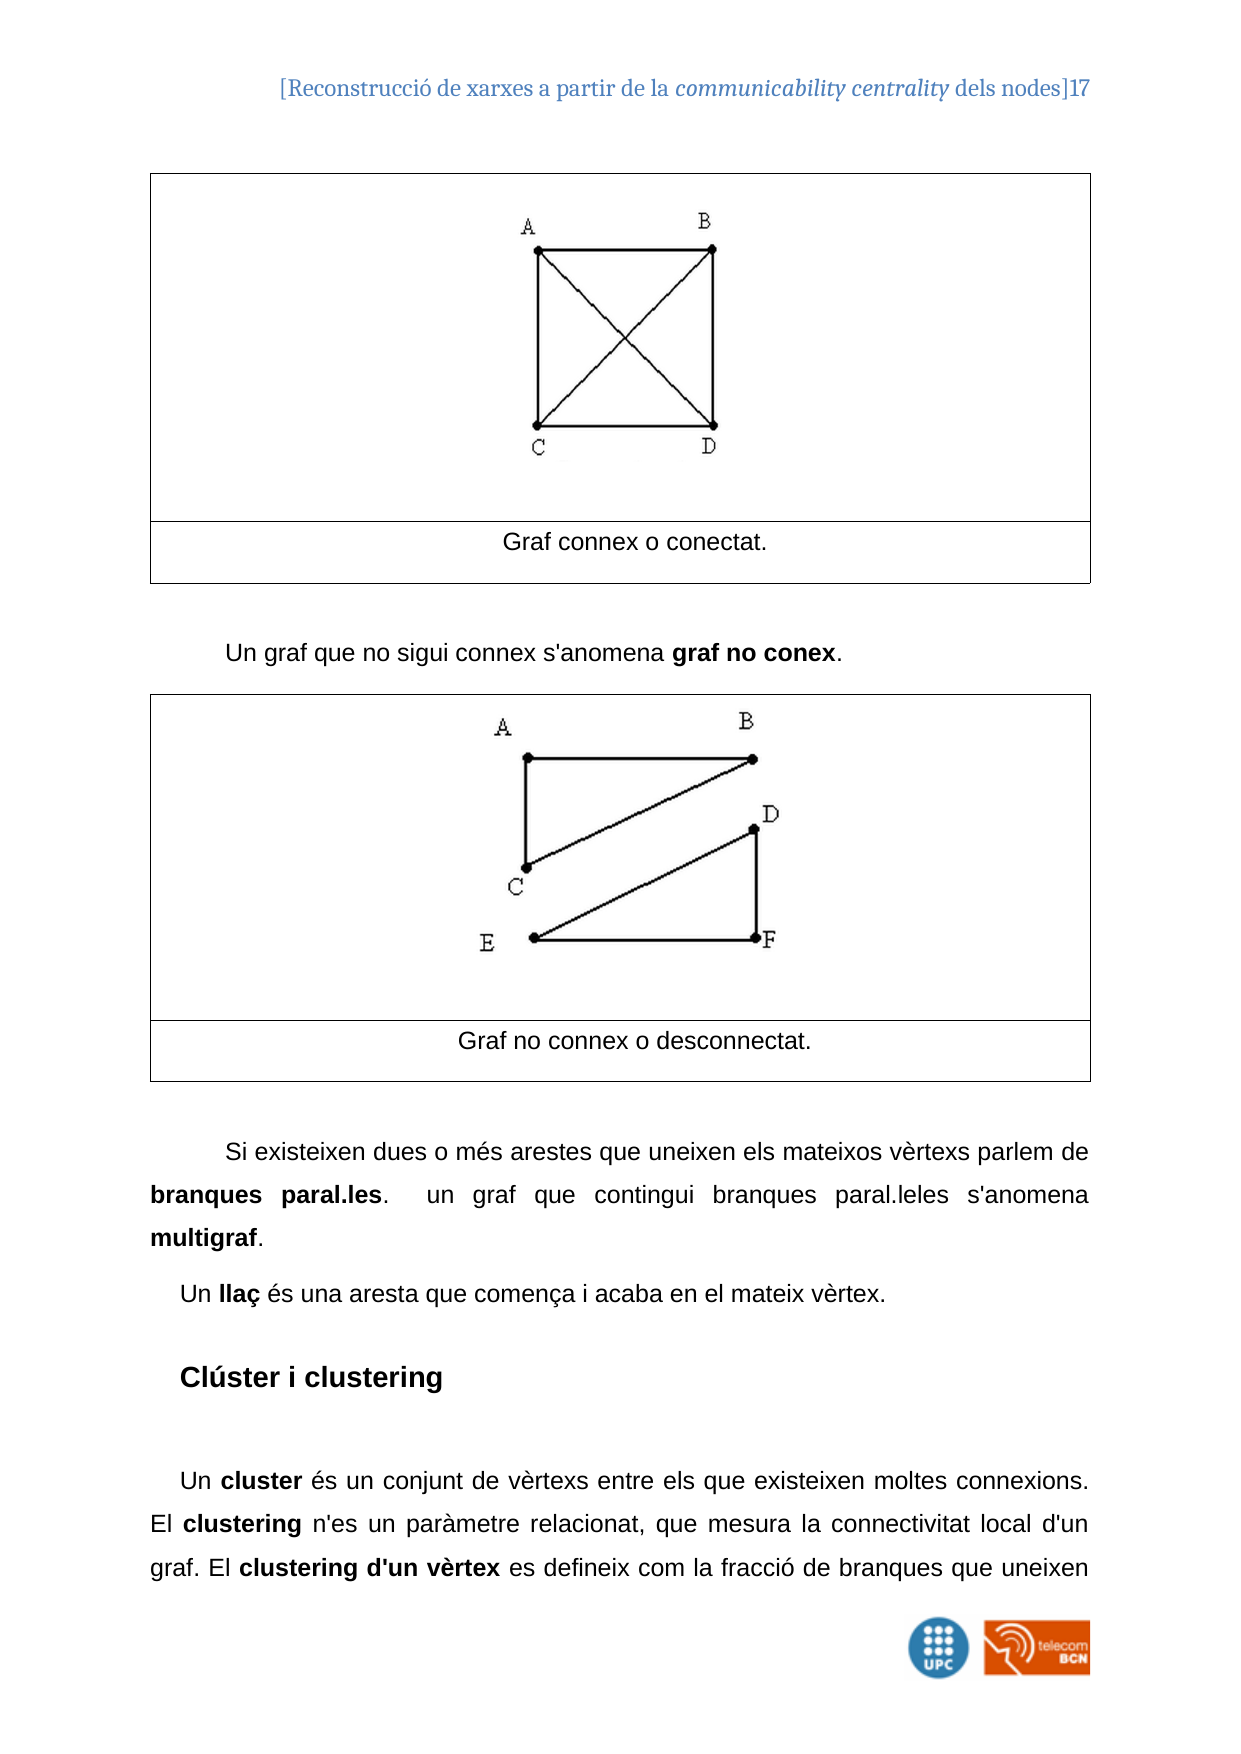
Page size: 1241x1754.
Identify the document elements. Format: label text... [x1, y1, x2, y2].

picture [507, 178, 733, 462]
table_cell Graf connex o conectat. [151, 522, 1090, 582]
text Un llaç és una aresta que comença i acaba en el mateix vèrtex. [150, 1279, 1090, 1308]
text Un graf que no sigui connex s'anomena graf no conex. [150, 638, 1090, 667]
text Si existeixen dues o més arestes que uneixen els mateixos vèrtexs parlem de branques paral.les. un graf que contingui branques paral.leles s'anomena multigraf. [150, 1137, 1090, 1252]
table_header [151, 174, 1090, 521]
table_header [151, 700, 1090, 1020]
picture [451, 699, 790, 961]
picture [904, 1614, 1091, 1681]
table_header [151, 695, 1090, 699]
subtitle Clúster i clustering [150, 1360, 1090, 1393]
text Un cluster és un conjunt de vèrtexs entre els que existeixen moltes connexions. El clustering n'es un paràmetre relacionat, que mesura la connectivitat local d'un graf. El clustering d'un vèrtex es defineix com la fracció de branques que uneixen [150, 1466, 1090, 1581]
table_cell Graf no connex o desconnectat. [151, 1021, 1090, 1081]
